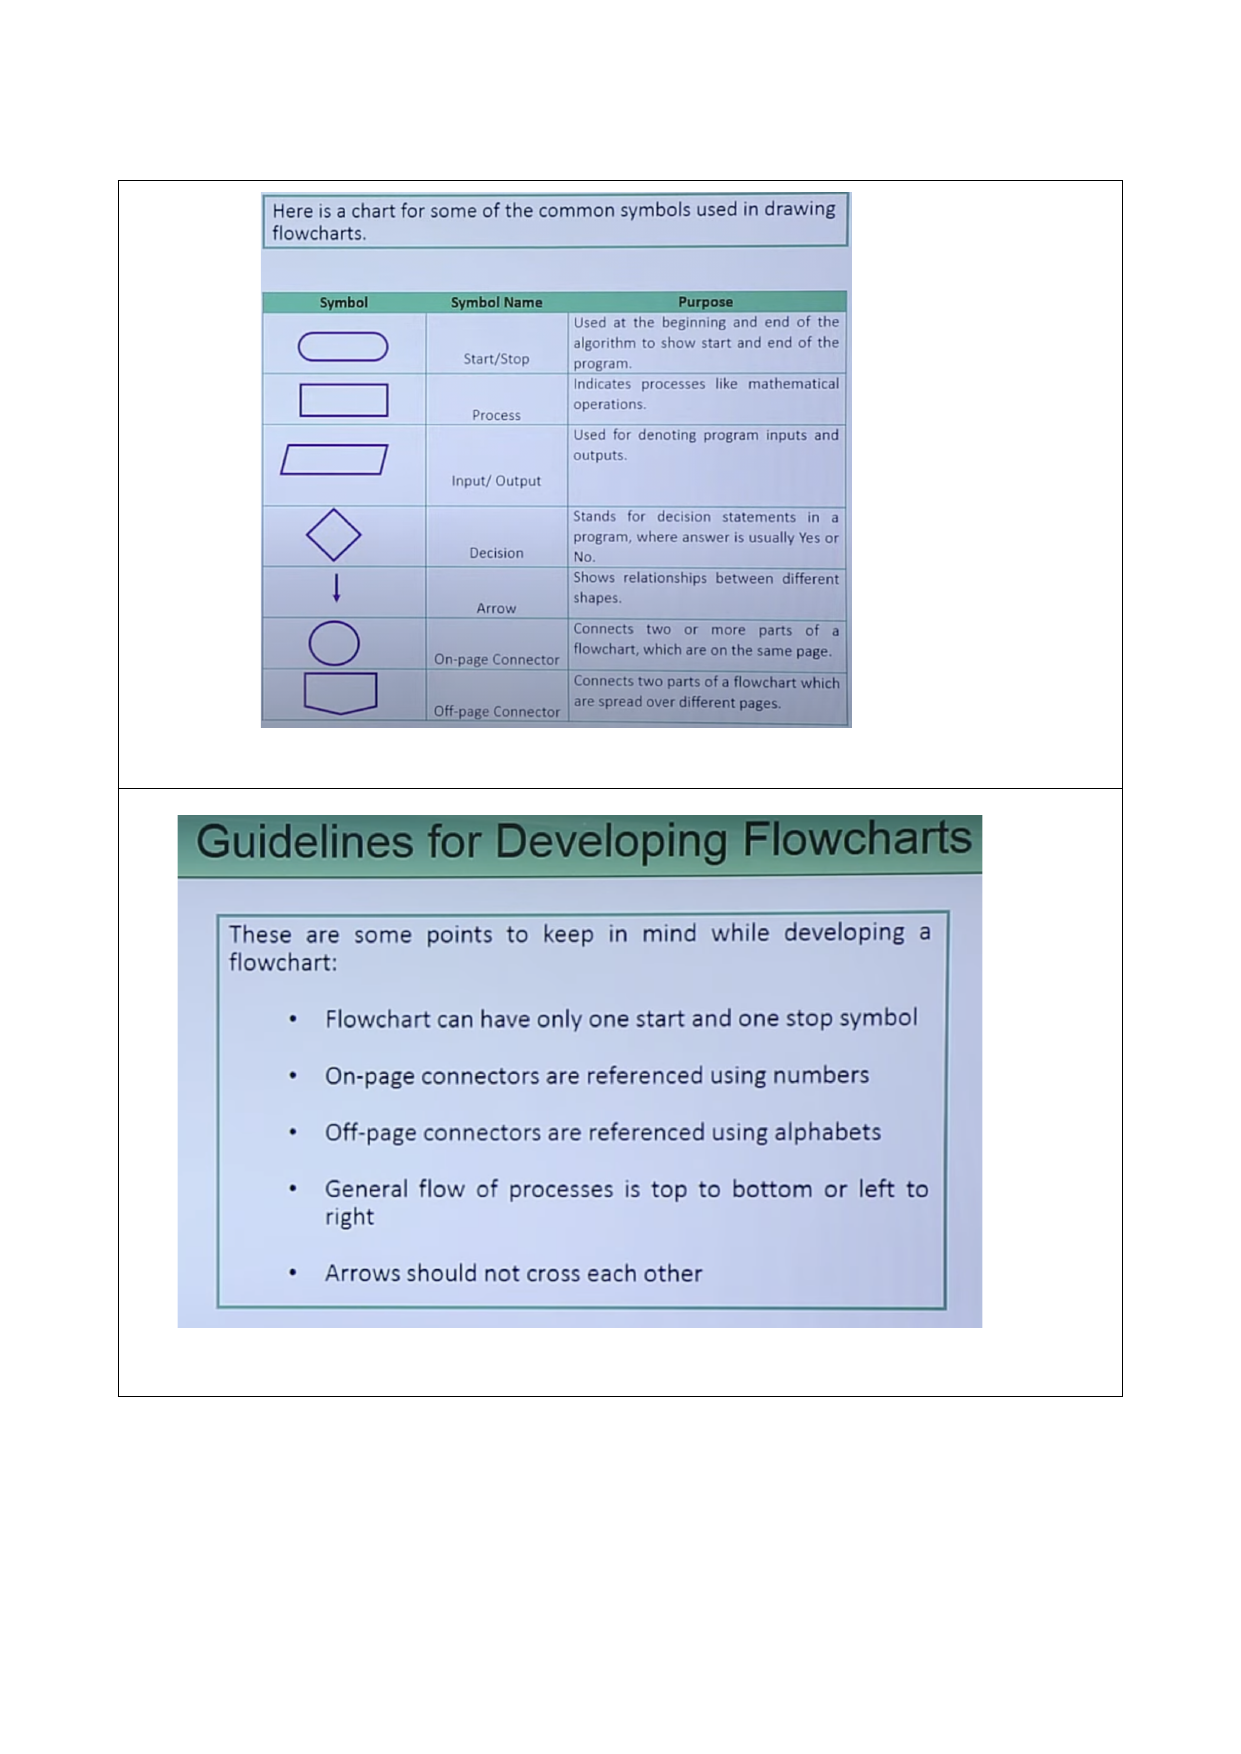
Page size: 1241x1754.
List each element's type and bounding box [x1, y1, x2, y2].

table_header [119, 181, 1122, 788]
picture [260, 192, 852, 728]
picture [177, 815, 983, 1328]
table_cell [119, 789, 1122, 1396]
